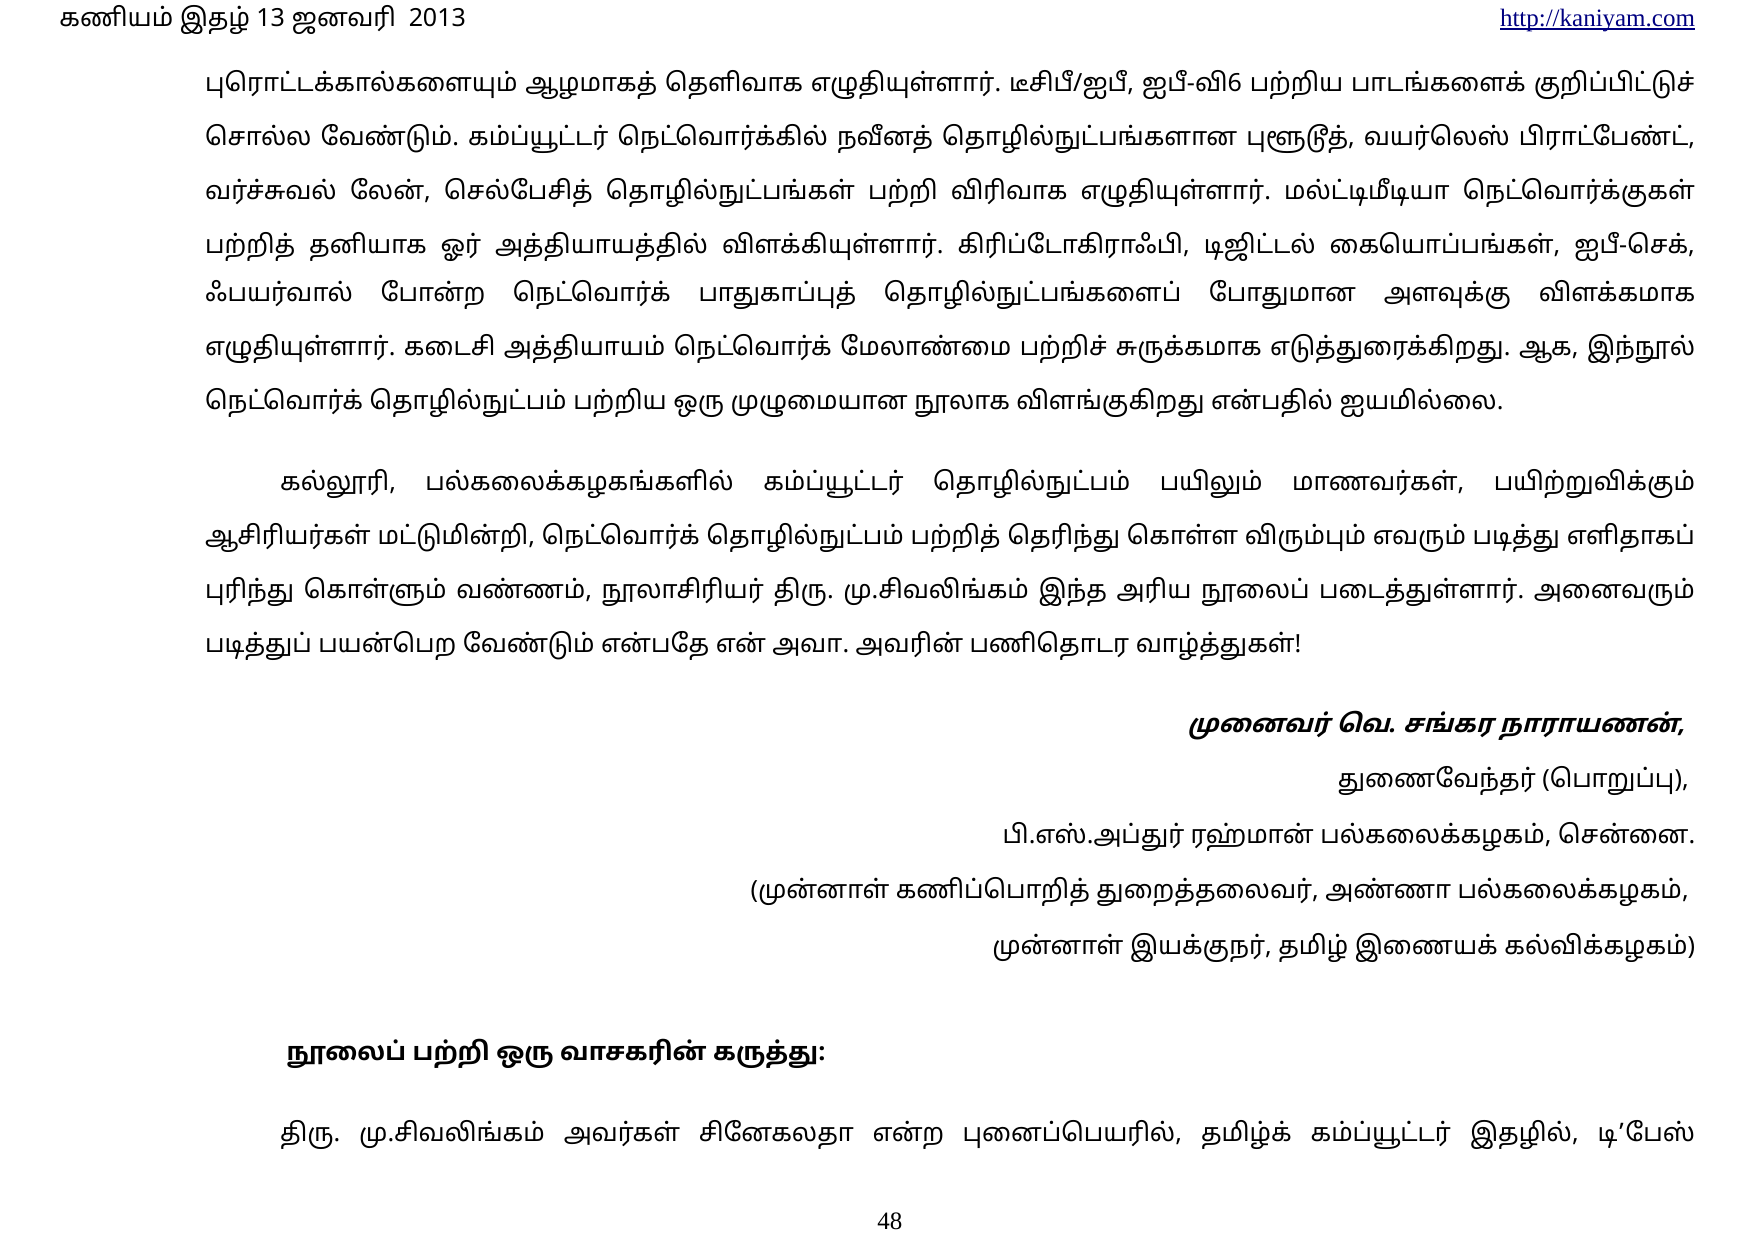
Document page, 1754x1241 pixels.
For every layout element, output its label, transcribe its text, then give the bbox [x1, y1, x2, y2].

text கல்லூரி, பல்கலைக்கழகங்களில் கம்ப்யூட்டர் தொழில்நுட்பம் பயிலும் மாணவர்கள், பயிற்றுவிக்கும் ஆசிரியர்கள் மட்டுமின்றி, நெட்வொர்க் தொழில்நுட்பம் பற்றித் தெரிந்து கொள்ள விரும்பும் எவரும் படித்து எளிதாகப் புரிந்து கொள்ளும் வண்ணம், நூலாசிரியர் திரு. மு.சிவலிங்கம் இந்த அரிய நூலைப் படைத்துள்ளார். அனைவரும் படித்துப் பயன்பெற வேண்டும் என்பதே என் அவா. அவரின் பணிதொடர வாழ்த்துகள்! [205, 463, 1695, 662]
text (முன்னாள் கணிப்பொறித் துறைத்தலைவர், அண்ணா பல்கலைக்கழகம், [205, 872, 1695, 909]
text பி.எஸ்.அப்துர் ரஹ்மான் பல்கலைக்கழகம், சென்னை. [205, 817, 1695, 853]
text முனைவர் வெ. சங்கர நாராயணன், [205, 706, 1695, 743]
text நூலைப் பற்றி ஒரு வாசகரின் கருத்து: [205, 1034, 1695, 1071]
text முன்னாள் இயக்குநர், தமிழ் இணையக் கல்விக்கழகம்) [205, 927, 1695, 964]
text திரு. மு.சிவலிங்கம் அவர்கள் சினேகலதா என்ற புனைப்பெயரில், தமிழ்க் கம்ப்யூட்டர் இதழில், டி’பேஸ் [205, 1114, 1695, 1151]
text புரொட்டக்கால்களையும் ஆழமாகத் தெளிவாக எழுதியுள்ளார். டீசிபீ/ஐபீ, ஐபீ-வி6 பற்றிய பாடங்களைக் குறிப்பிட்டுச் சொல்ல வேண்டும். கம்ப்யூட்டர் நெட்வொர்க்கில் நவீனத் தொழில்நுட்பங்களான புளூடூத், வயர்லெஸ் பிராட்பேண்ட், வர்ச்சுவல் லேன், செல்பேசித் தொழில்நுட்பங்கள் பற்றி விரிவாக எழுதியுள்ளார். மல்ட்டிமீடியா நெட்வொர்க்குகள் பற்றித் தனியாக ஓர் அத்தியாயத்தில் விளக்கியுள்ளார். கிரிப்டோகிராஃபி, டிஜிட்டல் கையொப்பங்கள், ஐபீ-செக், ஃபயர்வால் போன்ற நெட்வொர்க் பாதுகாப்புத் தொழில்நுட்பங்களைப் போதுமான அளவுக்கு விளக்கமாக எழுதியுள்ளார். கடைசி அத்தியாயம் நெட்வொர்க் மேலாண்மை பற்றிச் சுருக்கமாக எடுத்துரைக்கிறது. ஆக, இந்நூல் நெட்வொர்க் தொழில்நுட்பம் பற்றிய ஒரு முழுமையான நூலாக விளங்குகிறது என்பதில் ஐயமில்லை. [205, 64, 1695, 420]
text துணைவேந்தர் (பொறுப்பு), [205, 761, 1695, 798]
